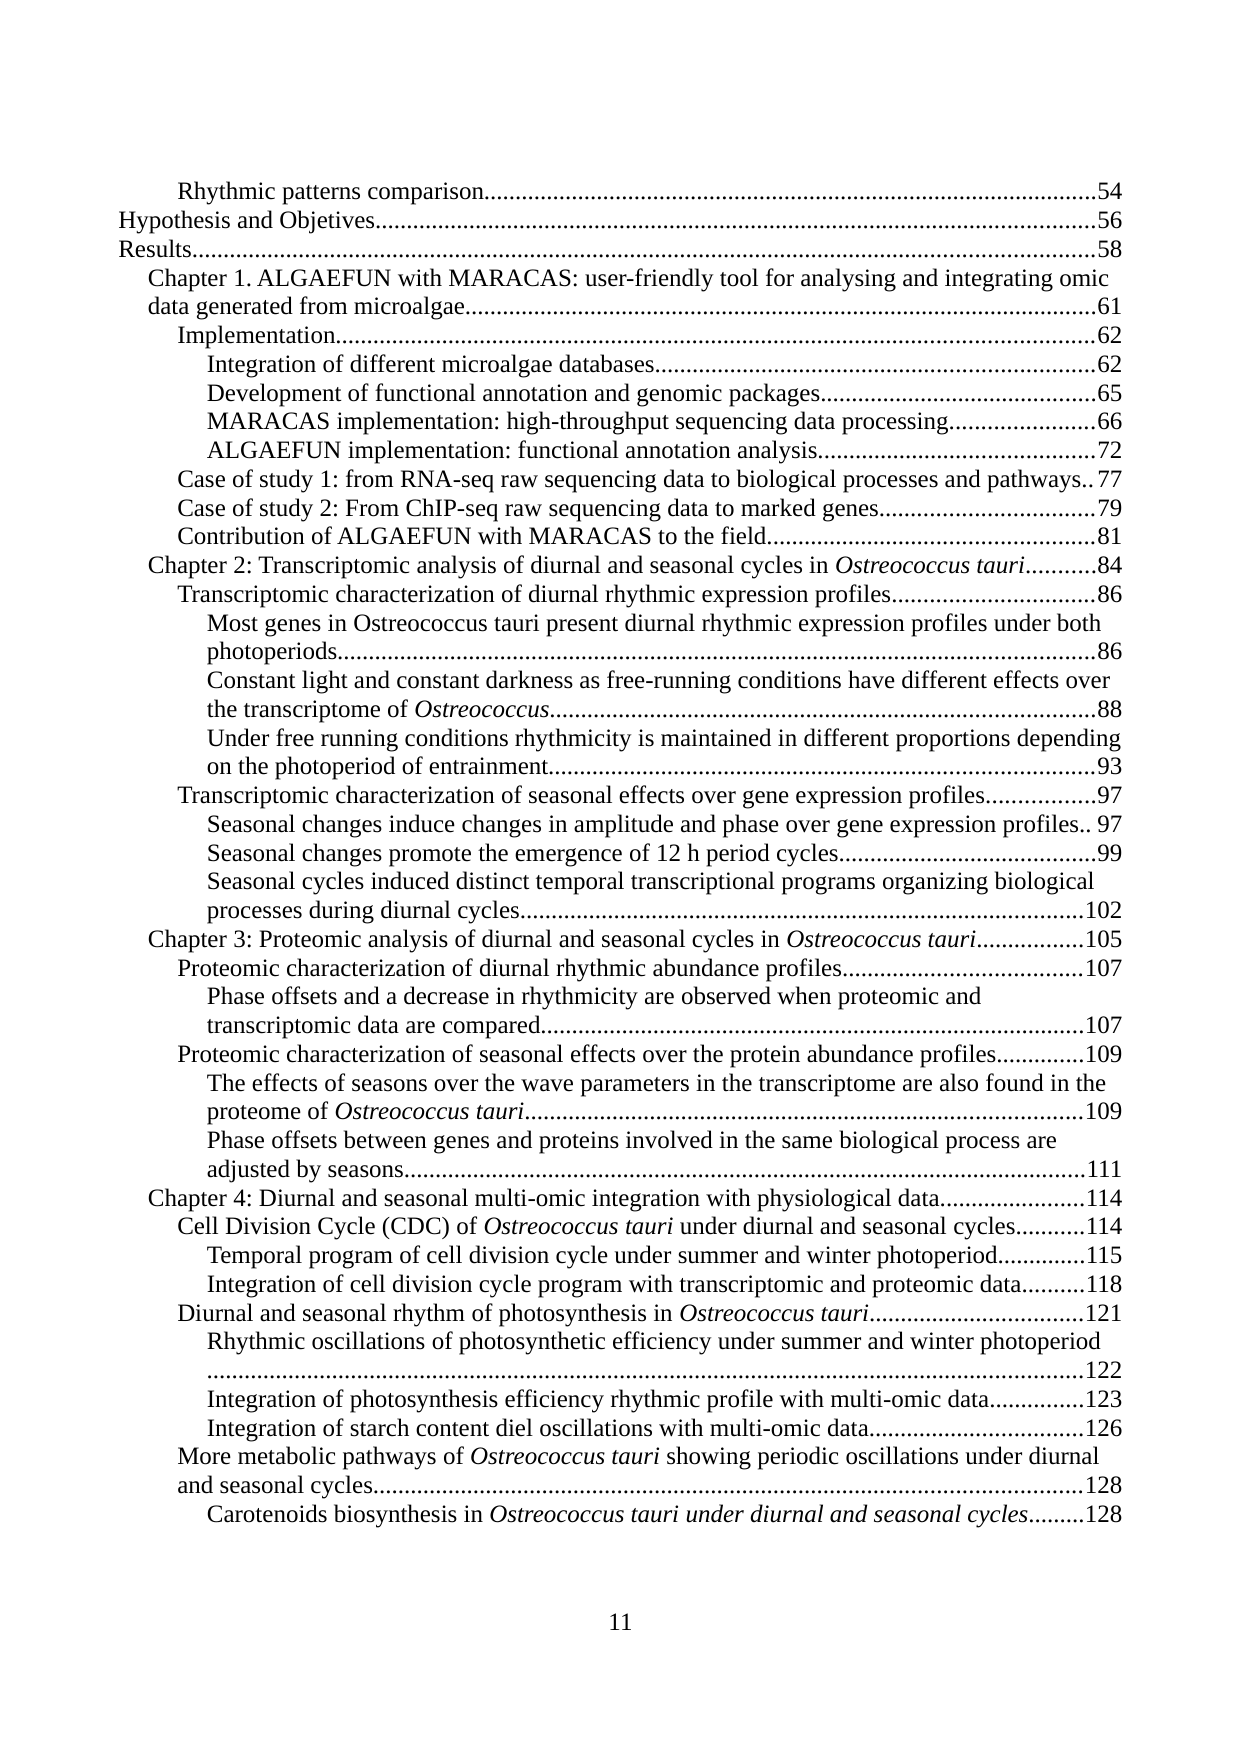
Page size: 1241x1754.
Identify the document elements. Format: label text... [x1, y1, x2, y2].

text Contribution of ALGAEFUN with MARACAS to the field. 81 [177, 521, 1122, 550]
text Chapter 3: Proteomic analysis of diurnal and seasonal cycles in Ostreococcus tauri 105 [148, 924, 1122, 953]
text ALGAEFUN implementation: functional annotation analysis. 72 [207, 435, 1122, 464]
text Development of functional annotation and genomic packages. 65 [207, 378, 1122, 406]
text Phase offsets between genes and proteins involved in the same biological process are adjusted by seasons 111 [207, 1125, 1122, 1183]
text Cell Division Cycle (CDC) of Ostreococcus tauri under diurnal and seasonal cycles 114 [177, 1211, 1122, 1240]
text Integration of cell division cycle program with transcriptomic and proteomic data. 118 [207, 1269, 1122, 1298]
text Hypothesis and Objetives 56 [118, 205, 1122, 234]
text Case of study 1: from RNA-seq raw sequencing data to biological processes and pathways. 77 [177, 464, 1122, 493]
text MARACAS implementation: high-throughput sequencing data processing. 66 [207, 406, 1122, 435]
text Seasonal cycles induced distinct temporal transcriptional programs organizing biological processes during diurnal cycles 102 [207, 866, 1122, 924]
text Proteomic characterization of seasonal effects over the protein abundance profiles 109 [177, 1039, 1122, 1068]
text Integration of starch content diel oscillations with multi-omic data 126 [207, 1413, 1122, 1441]
text Temporal program of cell division cycle under summer and winter photoperiod 115 [207, 1240, 1122, 1269]
text Most genes in Ostreococcus tauri present diurnal rhythmic expression profiles under both photoperiods 86 [207, 608, 1122, 665]
text Case of study 2: From ChIP-seq raw sequencing data to marked genes. 79 [177, 493, 1122, 521]
text Transcriptomic characterization of diurnal rhythmic expression profiles 86 [177, 579, 1122, 608]
text Seasonal changes promote the emergence of 12 h period cycles 99 [207, 838, 1122, 866]
text Carotenoids biosynthesis in Ostreococcus tauri under diurnal and seasonal cycles 128 [207, 1499, 1122, 1528]
text Transcriptomic characterization of seasonal effects over gene expression profiles 97 [177, 780, 1122, 809]
text Chapter 4: Diurnal and seasonal multi-omic integration with physiological data. 114 [148, 1183, 1122, 1211]
text Proteomic characterization of diurnal rhythmic abundance profiles 107 [177, 953, 1122, 981]
text Integration of different microalgae databases. 62 [207, 349, 1122, 378]
text Integration of photosynthesis efficiency rhythmic profile with multi-omic data 123 [207, 1384, 1122, 1413]
text Results 58 [118, 234, 1122, 263]
text Chapter 2: Transcriptomic analysis of diurnal and seasonal cycles in Ostreococcus tauri 84 [148, 550, 1122, 579]
text Under free running conditions rhythmicity is maintained in different proportions depending on the photoperiod of entrainment 93 [207, 723, 1122, 780]
text Constant light and constant darkness as free-running conditions have different effects over the transcriptome of Ostreococcus 88 [207, 665, 1122, 723]
text Phase offsets and a decrease in rhythmicity are observed when proteomic and transcriptomic data are compared 107 [207, 981, 1122, 1039]
text The effects of seasons over the wave parameters in the transcriptome are also found in the proteome of Ostreococcus tauri 109 [207, 1068, 1122, 1125]
text Implementation 62 [177, 320, 1122, 349]
text Seasonal changes induce changes in amplitude and phase over gene expression profiles. 97 [207, 809, 1122, 838]
text More metabolic pathways of Ostreococcus tauri showing periodic oscillations under diurnal and seasonal cycles 128 [177, 1441, 1122, 1499]
text Chapter 1. ALGAEFUN with MARACAS: user-friendly tool for analysing and integrating omic data generated from microalgae. 61 [148, 263, 1122, 320]
text Diurnal and seasonal rhythm of photosynthesis in Ostreococcus tauri 121 [177, 1298, 1122, 1326]
text Rhythmic patterns comparison 54 [177, 176, 1122, 205]
text Rhythmic oscillations of photosynthetic efficiency under summer and winter photoperiod 122 [207, 1326, 1122, 1384]
